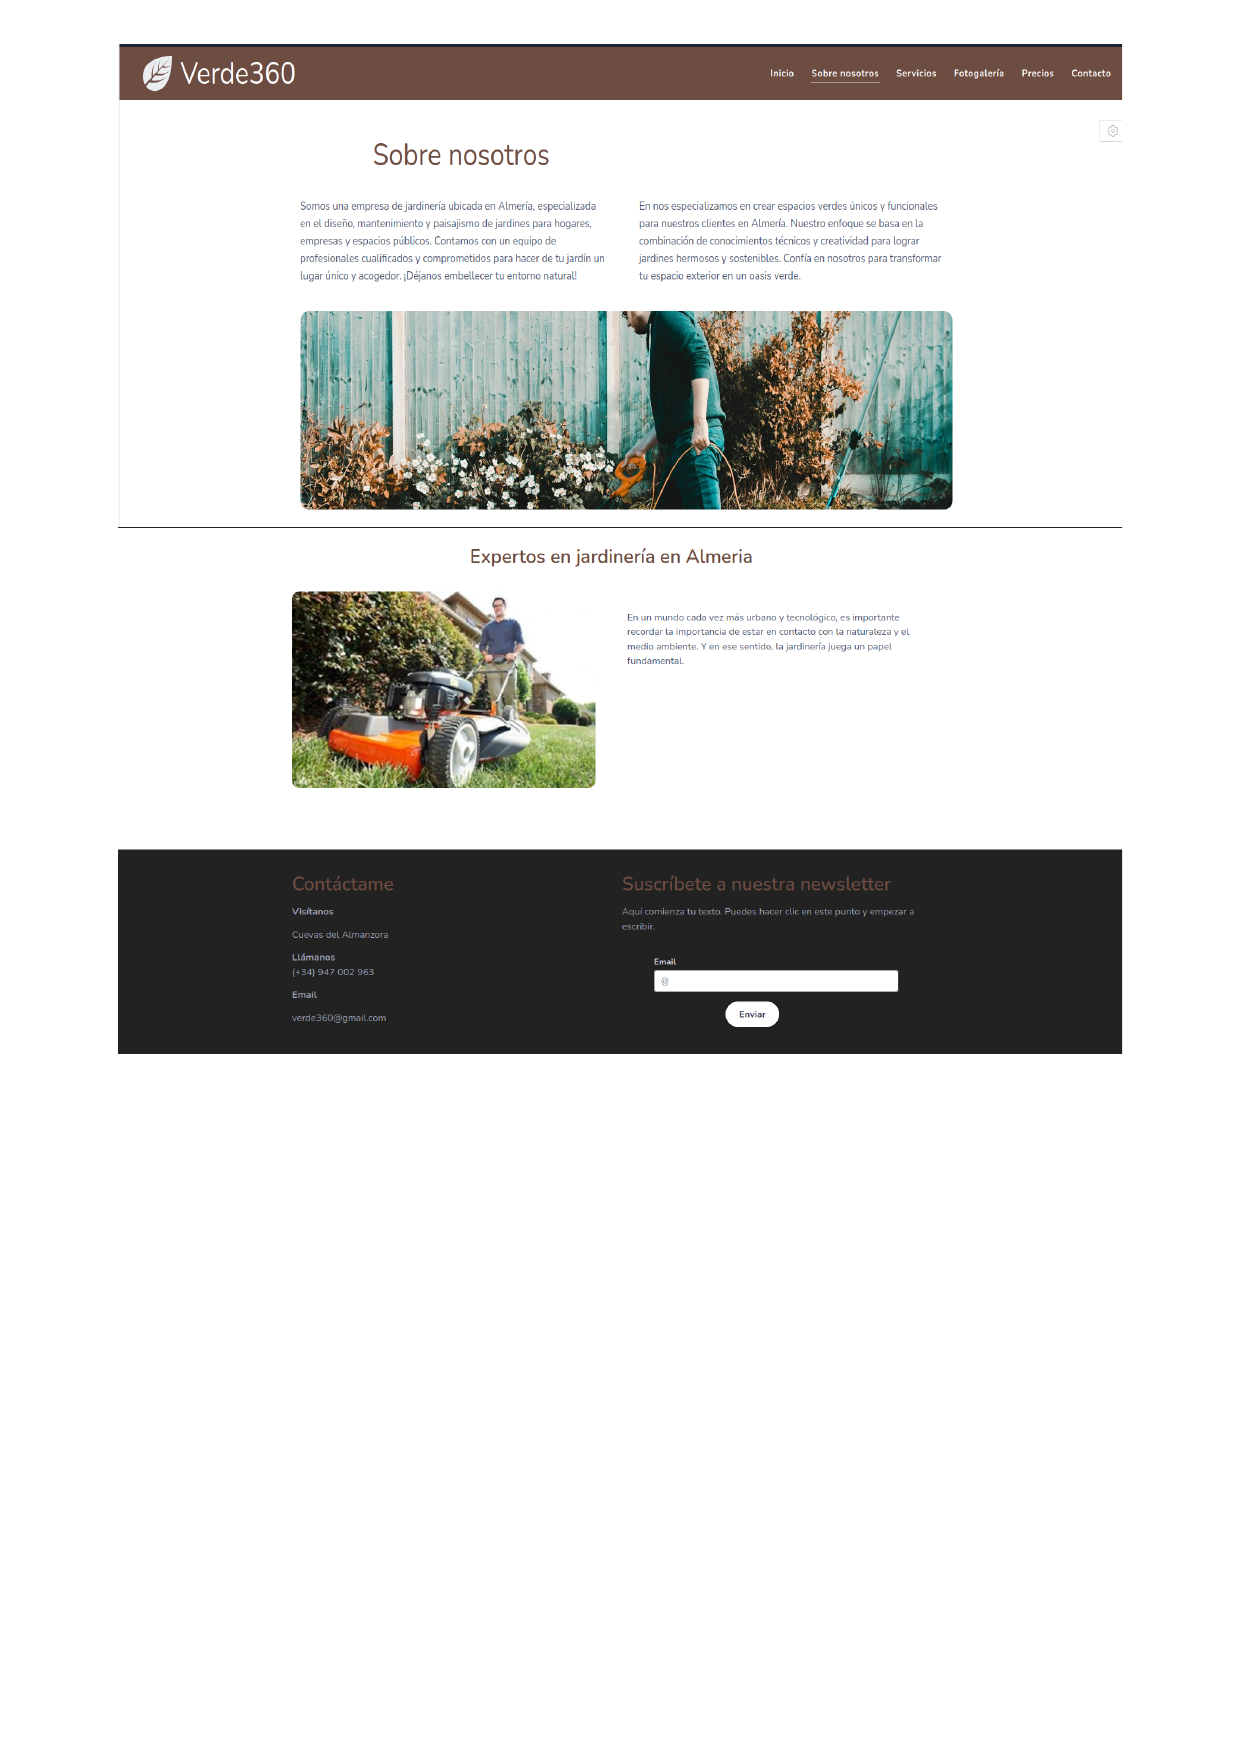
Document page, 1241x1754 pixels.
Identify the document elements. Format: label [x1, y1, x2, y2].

picture [118, 44, 1123, 1054]
